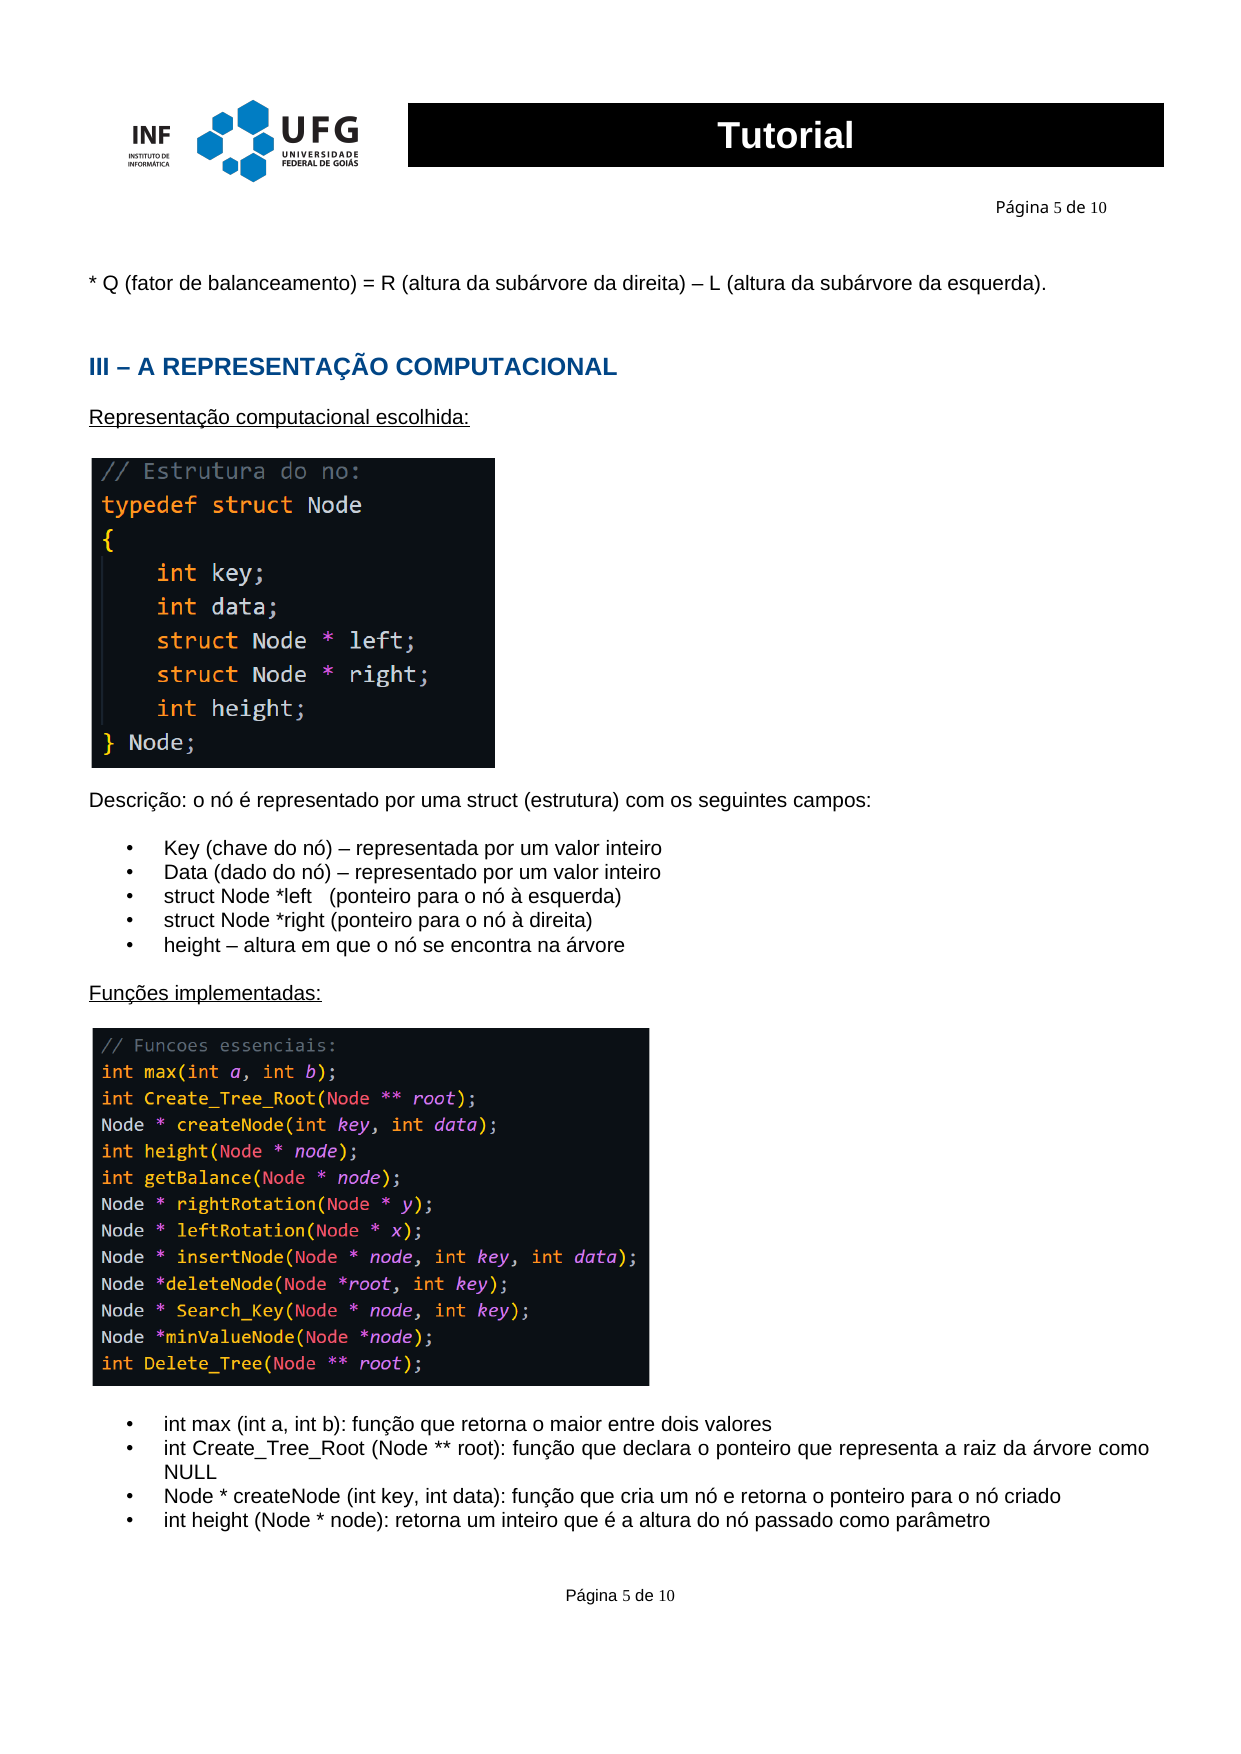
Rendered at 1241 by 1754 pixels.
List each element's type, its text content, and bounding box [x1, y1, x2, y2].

list int height (Node * node): retorna um inteiro que é a altura do nó passado como parâmetro [126, 1508, 1152, 1532]
list int max (int a, int b): função que retorna o maior entre dois valores [126, 1412, 1152, 1436]
list struct Node *left (ponteiro para o nó à esquerda) [126, 884, 1152, 908]
list Key (chave do nó) – representada por um valor inteiro [126, 836, 1152, 860]
text III – A REPRESENTAÇÃO COMPUTACIONAL [89, 352, 1152, 381]
list int Create_Tree_Root (Node ** root): função que declara o ponteiro que representa a raiz da árvore como NULL [126, 1436, 1152, 1484]
text Descrição: o nó é representado por uma struct (estrutura) com os seguintes campos: [89, 788, 1152, 812]
list struct Node *right (ponteiro para o nó à direita) [126, 908, 1152, 932]
text Funções implementadas: [89, 980, 1152, 1004]
picture [126, 97, 363, 186]
picture [91, 458, 495, 768]
picture [92, 1028, 650, 1386]
list Data (dado do nó) – representado por um valor inteiro [126, 860, 1152, 884]
text * Q (fator de balanceamento) = R (altura da subárvore da direita) – L (altura da subárvore da esquerda). [89, 271, 1152, 295]
list height – altura em que o nó se encontra na árvore [126, 932, 1152, 956]
text Representação computacional escolhida: [89, 405, 1152, 429]
list Node * createNode (int key, int data): função que cria um nó e retorna o ponteiro para o nó criado [126, 1484, 1152, 1508]
